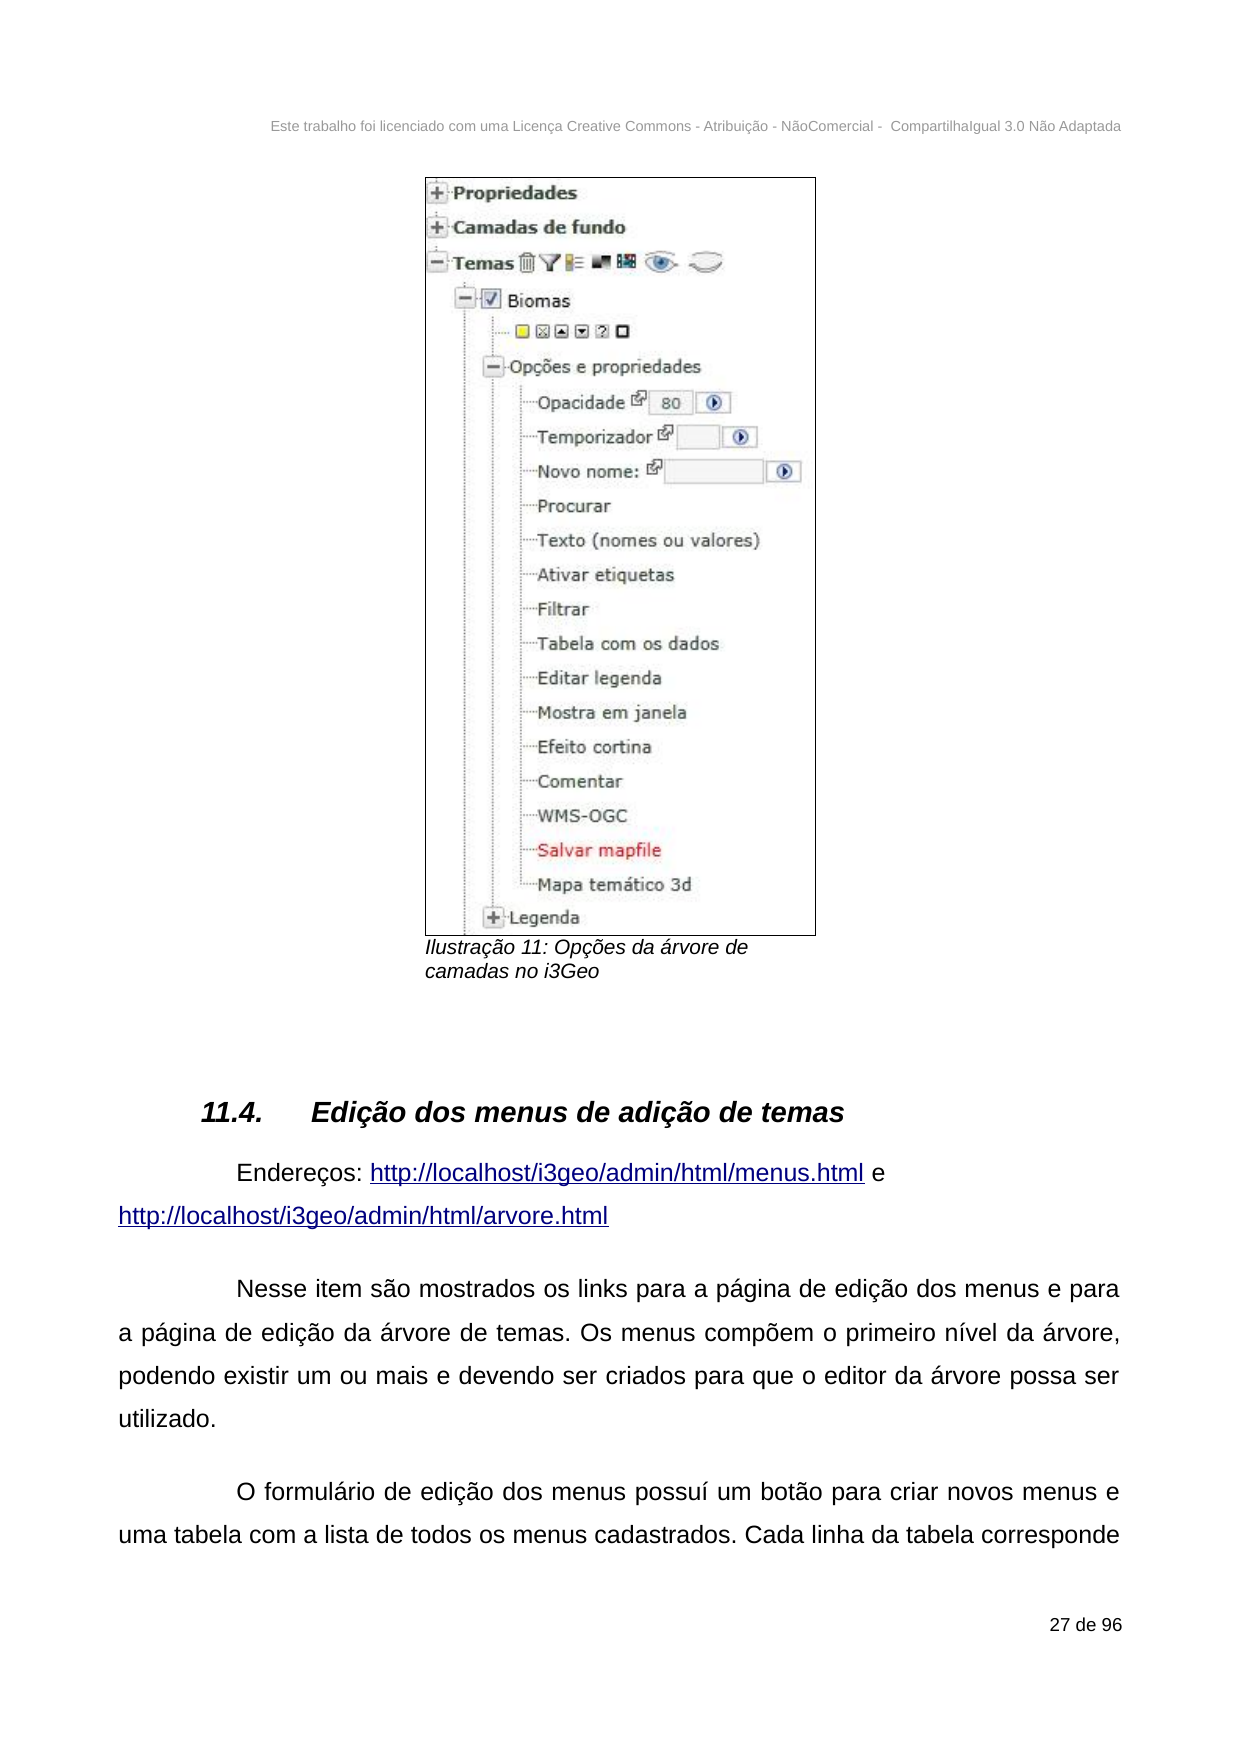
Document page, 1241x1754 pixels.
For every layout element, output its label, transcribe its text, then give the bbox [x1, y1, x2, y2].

text Endereços: http://localhost/i3geo/admin/html/menus.html e http://localhost/i3geo/admin/html/arvore.html [118, 1158, 1122, 1230]
text Nesse item são mostrados os links para a página de edição dos menus e para a página de edição da árvore de temas. Os menus compõem o primeiro nível da árvore, podendo existir um ou mais e devendo ser criados para que o editor da árvore possa ser utilizado. [118, 1274, 1122, 1432]
text O formulário de edição dos menus possuí um botão para criar novos menus e uma tabela com a lista de todos os menus cadastrados. Cada linha da tabela corresponde [118, 1477, 1122, 1549]
text Ilustração 11: Opções da árvore de camadas no i3Geo [425, 936, 815, 983]
subtitle Edição dos menus de adição de temas [163, 1095, 1077, 1129]
picture [426, 178, 815, 935]
